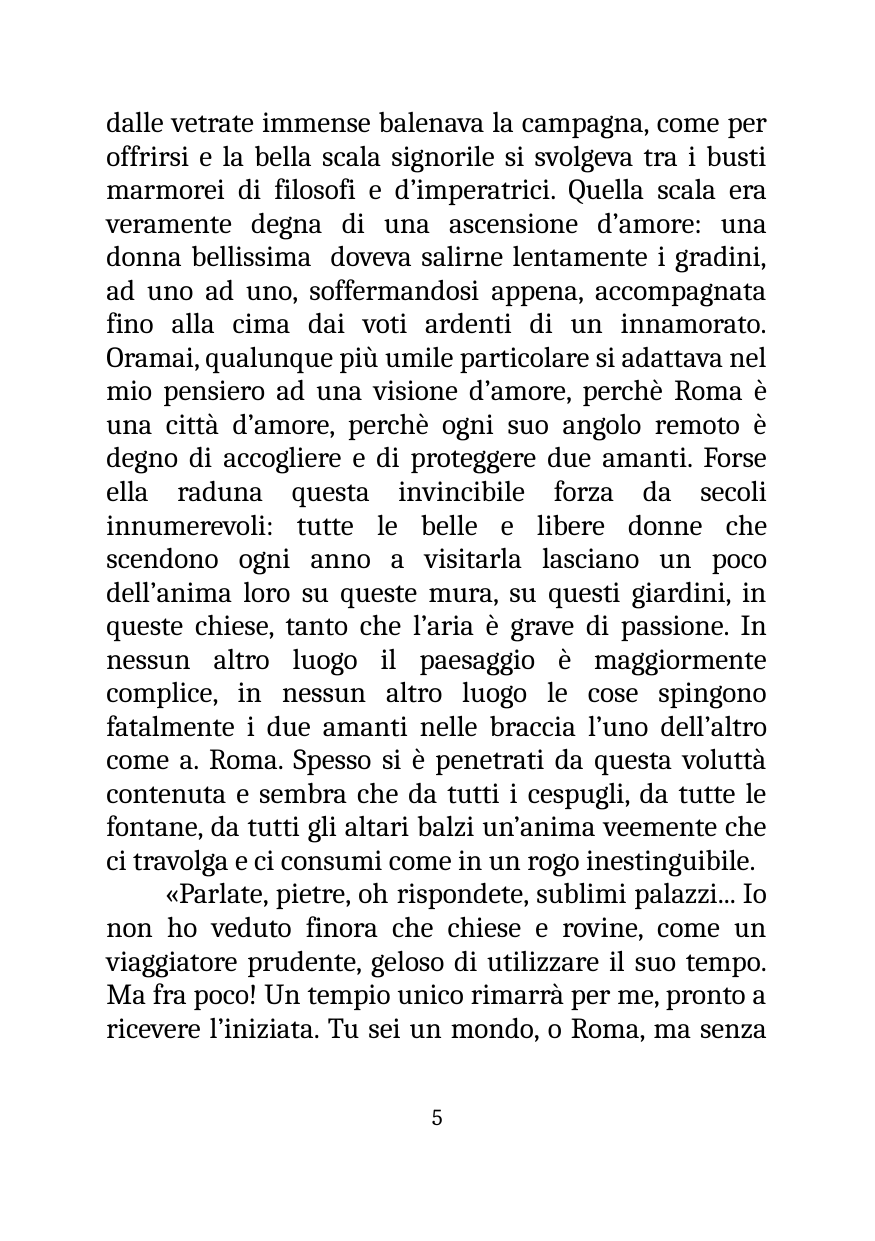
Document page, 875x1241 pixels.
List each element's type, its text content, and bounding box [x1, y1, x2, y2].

text dalle vetrate immense balenava la campagna, come per offrirsi e la bella scala signorile si svolgeva tra i busti marmorei di filosofi e d’imperatrici. Quella scala era veramente degna di una ascensione d’amore: una donna bellissima doveva salirne lentamente i gradini, ad uno ad uno, soffermandosi appena, accompagnata fino alla cima dai voti ardenti di un innamorato. Oramai, qualunque più umile particolare si adattava nel mio pensiero ad una visione d’amore, perchè Roma è una città d’amore, perchè ogni suo angolo remoto è degno di accogliere e di proteggere due amanti. Forse ella raduna questa invincibile forza da secoli innumerevoli: tutte le belle e libere donne che scendono ogni anno a visitarla lasciano un poco dell’anima loro su queste mura, su questi giardini, in queste chiese, tanto che l’aria è grave di passione. In nessun altro luogo il paesaggio è maggiormente complice, in nessun altro luogo le cose spingono fatalmente i due amanti nelle braccia l’uno dell’altro come a. Roma. Spesso si è penetrati da questa voluttà contenuta e sembra che da tutti i cespugli, da tutte le fontane, da tutti gli altari balzi un’anima veemente che ci travolga e ci consumi come in un rogo inestinguibile. [106, 106, 768, 878]
text «Parlate, pietre, oh rispondete, sublimi palazzi... Io non ho veduto finora che chiese e rovine, come un viaggiatore prudente, geloso di utilizzare il suo tempo. Ma fra poco! Un tempio unico rimarrà per me, pronto a ricevere l’iniziata. Tu sei un mondo, o Roma, ma senza [106, 878, 768, 1045]
